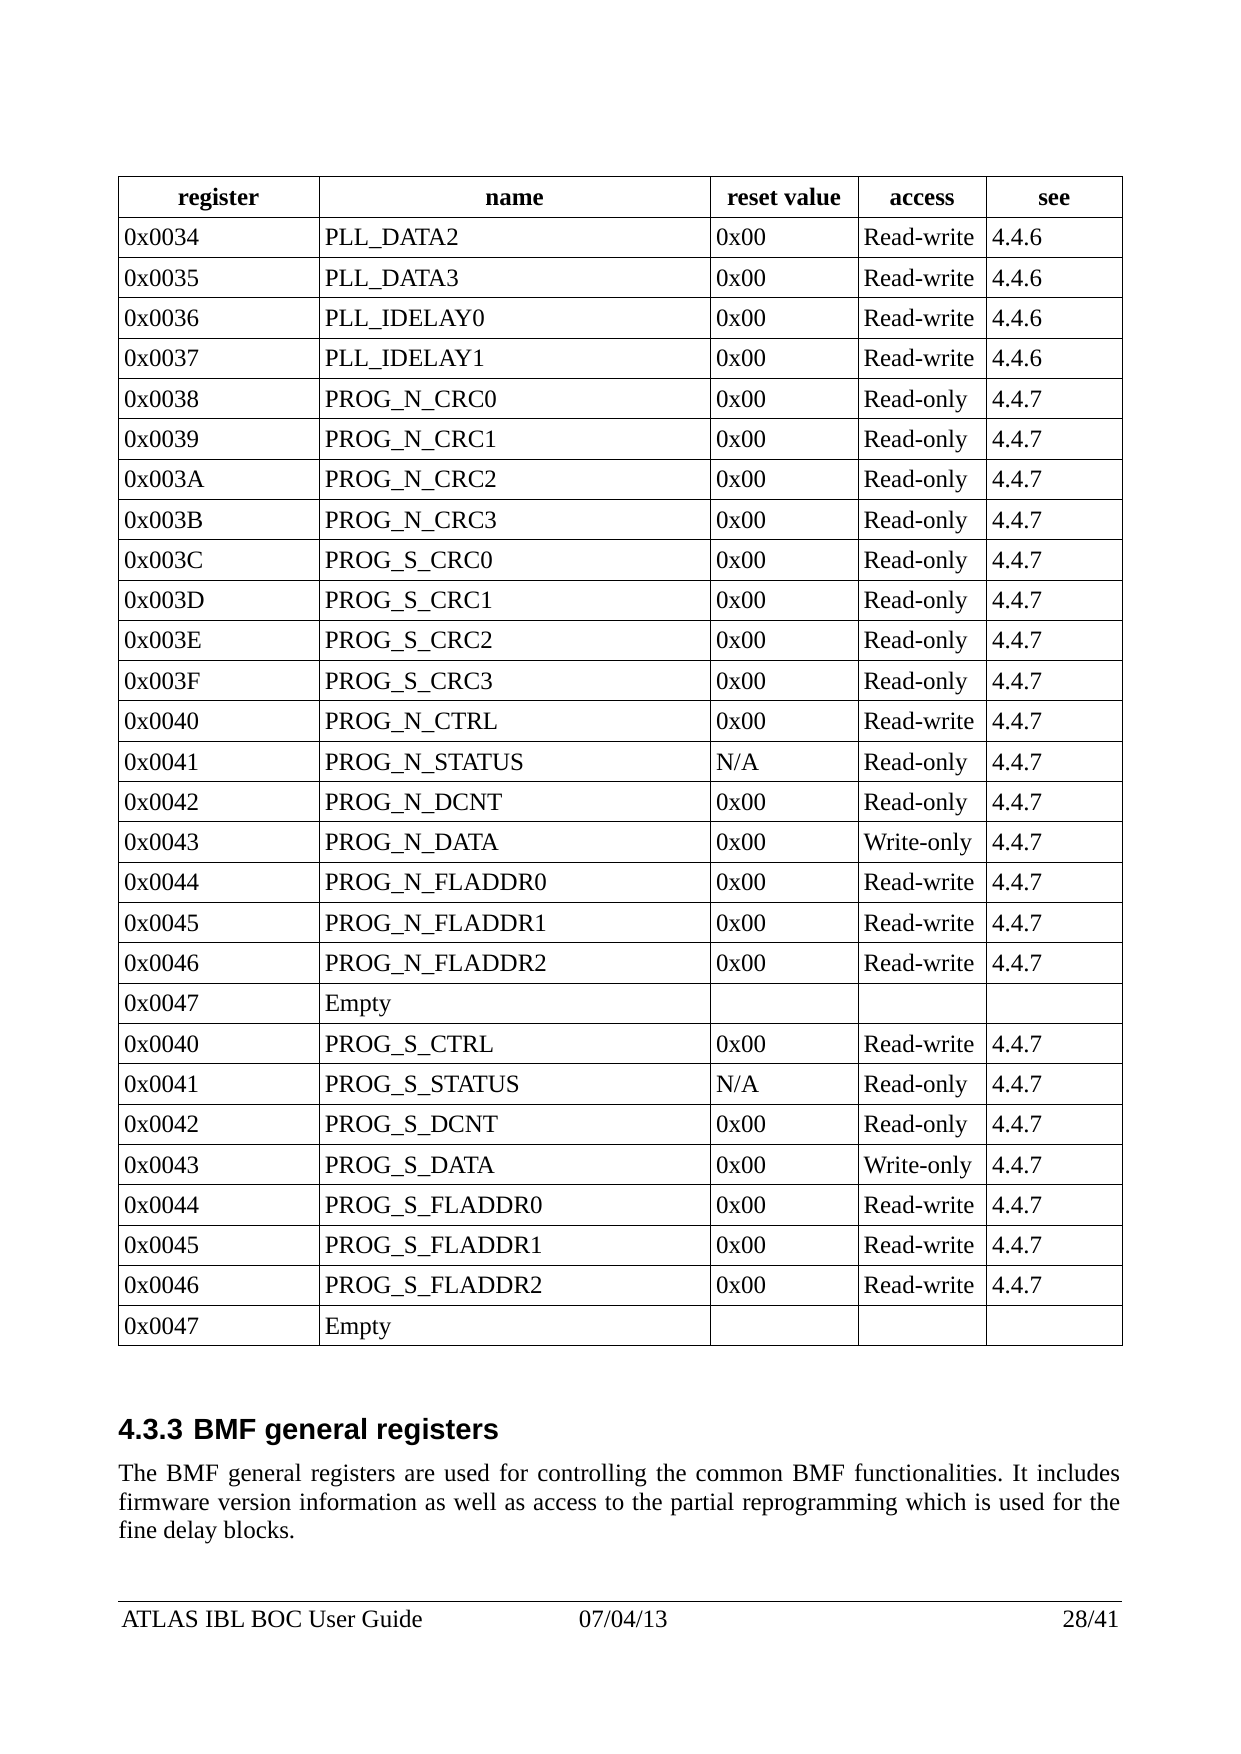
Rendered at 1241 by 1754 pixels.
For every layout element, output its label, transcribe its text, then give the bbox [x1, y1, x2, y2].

table_cell 4.4.6 [987, 218, 1122, 257]
table_cell 0x0046 [119, 943, 319, 983]
table_cell 4.4.7 [987, 1266, 1122, 1305]
table_cell Read-only [859, 782, 986, 821]
table_cell 0x00 [711, 298, 858, 338]
table_cell 0x00 [711, 419, 858, 458]
table_cell 0x0036 [119, 298, 319, 338]
table_cell PROG_N_CRC2 [320, 460, 710, 499]
table_cell 0x00 [711, 540, 858, 579]
table_cell 0x003B [119, 500, 319, 539]
table_cell PROG_N_CTRL [320, 701, 710, 741]
table_cell PROG_N_FLADDR2 [320, 943, 710, 983]
table_cell Read-write [859, 1185, 986, 1224]
table_cell Read-write [859, 701, 986, 741]
table_cell 4.4.7 [987, 460, 1122, 499]
table_cell Read-only [859, 1105, 986, 1144]
table_cell 4.4.7 [987, 621, 1122, 660]
table_cell PROG_N_DCNT [320, 782, 710, 821]
table_cell 4.4.7 [987, 540, 1122, 579]
table_cell 0x00 [711, 379, 858, 418]
table_cell 0x00 [711, 1105, 858, 1144]
table_cell 0x00 [711, 903, 858, 942]
table_cell PROG_N_CRC0 [320, 379, 710, 418]
table_cell Read-only [859, 500, 986, 539]
table_cell 0x00 [711, 782, 858, 821]
table_cell PROG_S_CRC2 [320, 621, 710, 660]
table_cell 0x0042 [119, 782, 319, 821]
table_cell PROG_S_DATA [320, 1145, 710, 1184]
table_cell Read-only [859, 742, 986, 781]
table_cell 0x00 [711, 460, 858, 499]
table_cell [987, 984, 1122, 1023]
table_cell 4.4.7 [987, 1226, 1122, 1265]
table_cell Read-only [859, 621, 986, 660]
table_cell 0x003E [119, 621, 319, 660]
table_cell PROG_S_FLADDR1 [320, 1226, 710, 1265]
table_cell 4.4.7 [987, 701, 1122, 741]
text The BMF general registers are used for controlling the common BMF functionalities. It includes firmware version information as well as access to the partial reprogramming which is used for the fine delay blocks. [118, 1458, 1122, 1544]
table_cell 0x00 [711, 258, 858, 297]
subtitle BMF general registers [118, 1412, 1122, 1445]
table_cell 4.4.7 [987, 661, 1122, 700]
table_cell Read-only [859, 1064, 986, 1103]
table_cell 0x00 [711, 863, 858, 902]
table_cell 4.4.6 [987, 339, 1122, 378]
table_cell 0x0037 [119, 339, 319, 378]
table_cell 4.4.7 [987, 863, 1122, 902]
table_cell PROG_S_DCNT [320, 1105, 710, 1144]
table_cell Read-write [859, 339, 986, 378]
table_cell 4.4.7 [987, 1024, 1122, 1063]
table_cell 0x00 [711, 339, 858, 378]
table_header register [119, 177, 319, 217]
table_cell Read-write [859, 1266, 986, 1305]
table_cell 4.4.7 [987, 1145, 1122, 1184]
table_cell Read-write [859, 1226, 986, 1265]
table_cell PLL_IDELAY0 [320, 298, 710, 338]
table_cell 0x0047 [119, 984, 319, 1023]
table_cell 0x0041 [119, 742, 319, 781]
table_cell 0x0041 [119, 1064, 319, 1103]
table_cell Read-only [859, 540, 986, 579]
table_cell PLL_IDELAY1 [320, 339, 710, 378]
table_cell [987, 1306, 1122, 1345]
table_cell Read-write [859, 943, 986, 983]
table_cell 4.4.7 [987, 822, 1122, 862]
table_cell PROG_S_CTRL [320, 1024, 710, 1063]
table_cell 4.4.7 [987, 581, 1122, 620]
table_header see [987, 177, 1122, 217]
table_cell Read-only [859, 581, 986, 620]
table_cell Read-only [859, 460, 986, 499]
table_cell PROG_S_FLADDR0 [320, 1185, 710, 1224]
table_cell Read-write [859, 1024, 986, 1063]
table_cell 0x0040 [119, 1024, 319, 1063]
table_cell 0x0044 [119, 863, 319, 902]
table_cell 0x00 [711, 621, 858, 660]
table_cell 0x00 [711, 701, 858, 741]
table_cell 0x003F [119, 661, 319, 700]
table_cell 0x0043 [119, 822, 319, 862]
table_cell PROG_S_CRC0 [320, 540, 710, 579]
table_cell Read-write [859, 863, 986, 902]
table_cell Read-write [859, 298, 986, 338]
table_cell PLL_DATA2 [320, 218, 710, 257]
table_cell 0x0044 [119, 1185, 319, 1224]
table_cell 0x003A [119, 460, 319, 499]
table_cell [859, 1306, 986, 1345]
table_cell N/A [711, 742, 858, 781]
table_cell Write-only [859, 1145, 986, 1184]
table_cell 4.4.7 [987, 419, 1122, 458]
table_cell [859, 984, 986, 1023]
table_cell 4.4.7 [987, 943, 1122, 983]
table_cell Read-only [859, 379, 986, 418]
table_cell 0x00 [711, 1185, 858, 1224]
table_cell 4.4.7 [987, 500, 1122, 539]
table_cell PROG_S_FLADDR2 [320, 1266, 710, 1305]
table_cell PROG_N_CRC1 [320, 419, 710, 458]
table_cell PROG_S_STATUS [320, 1064, 710, 1103]
table_cell 0x00 [711, 1145, 858, 1184]
table_cell 4.4.7 [987, 379, 1122, 418]
table_cell 4.4.7 [987, 1064, 1122, 1103]
table_cell Read-write [859, 218, 986, 257]
table_cell PLL_DATA3 [320, 258, 710, 297]
table_header reset value [711, 177, 858, 217]
table_cell 0x0039 [119, 419, 319, 458]
table_cell Read-only [859, 419, 986, 458]
table_header name [320, 177, 710, 217]
table_cell 0x003C [119, 540, 319, 579]
table_cell 0x00 [711, 581, 858, 620]
table_header access [859, 177, 986, 217]
table_cell 0x00 [711, 1024, 858, 1063]
table_cell PROG_S_CRC1 [320, 581, 710, 620]
table_cell PROG_N_STATUS [320, 742, 710, 781]
table_cell 0x00 [711, 218, 858, 257]
table_cell 0x0047 [119, 1306, 319, 1345]
table_cell PROG_N_CRC3 [320, 500, 710, 539]
table_cell 4.4.7 [987, 742, 1122, 781]
table_cell 0x0046 [119, 1266, 319, 1305]
table_cell Read-write [859, 903, 986, 942]
table_cell 0x00 [711, 1266, 858, 1305]
table_cell Read-write [859, 258, 986, 297]
table_cell Empty [320, 1306, 710, 1345]
table_cell 4.4.7 [987, 1185, 1122, 1224]
table_cell 4.4.7 [987, 1105, 1122, 1144]
table_cell Empty [320, 984, 710, 1023]
table_cell 0x00 [711, 661, 858, 700]
table_cell 0x0045 [119, 903, 319, 942]
table_cell 0x0035 [119, 258, 319, 297]
table_cell 0x003D [119, 581, 319, 620]
table_cell 0x0034 [119, 218, 319, 257]
table_cell 0x00 [711, 943, 858, 983]
table_cell N/A [711, 1064, 858, 1103]
table_cell 0x0038 [119, 379, 319, 418]
table_cell 0x00 [711, 1226, 858, 1265]
table_cell 0x00 [711, 822, 858, 862]
table_cell 4.4.7 [987, 782, 1122, 821]
table_cell 4.4.6 [987, 298, 1122, 338]
table_cell PROG_N_DATA [320, 822, 710, 862]
table_cell [711, 1306, 858, 1345]
table_cell 0x0040 [119, 701, 319, 741]
table_cell Write-only [859, 822, 986, 862]
table_cell 0x0042 [119, 1105, 319, 1144]
table_cell 0x0045 [119, 1226, 319, 1265]
table_cell PROG_N_FLADDR0 [320, 863, 710, 902]
table_cell Read-only [859, 661, 986, 700]
table_cell 4.4.7 [987, 903, 1122, 942]
table_cell PROG_N_FLADDR1 [320, 903, 710, 942]
table_cell 0x00 [711, 500, 858, 539]
table_cell [711, 984, 858, 1023]
table_cell PROG_S_CRC3 [320, 661, 710, 700]
table_cell 0x0043 [119, 1145, 319, 1184]
table_cell 4.4.6 [987, 258, 1122, 297]
